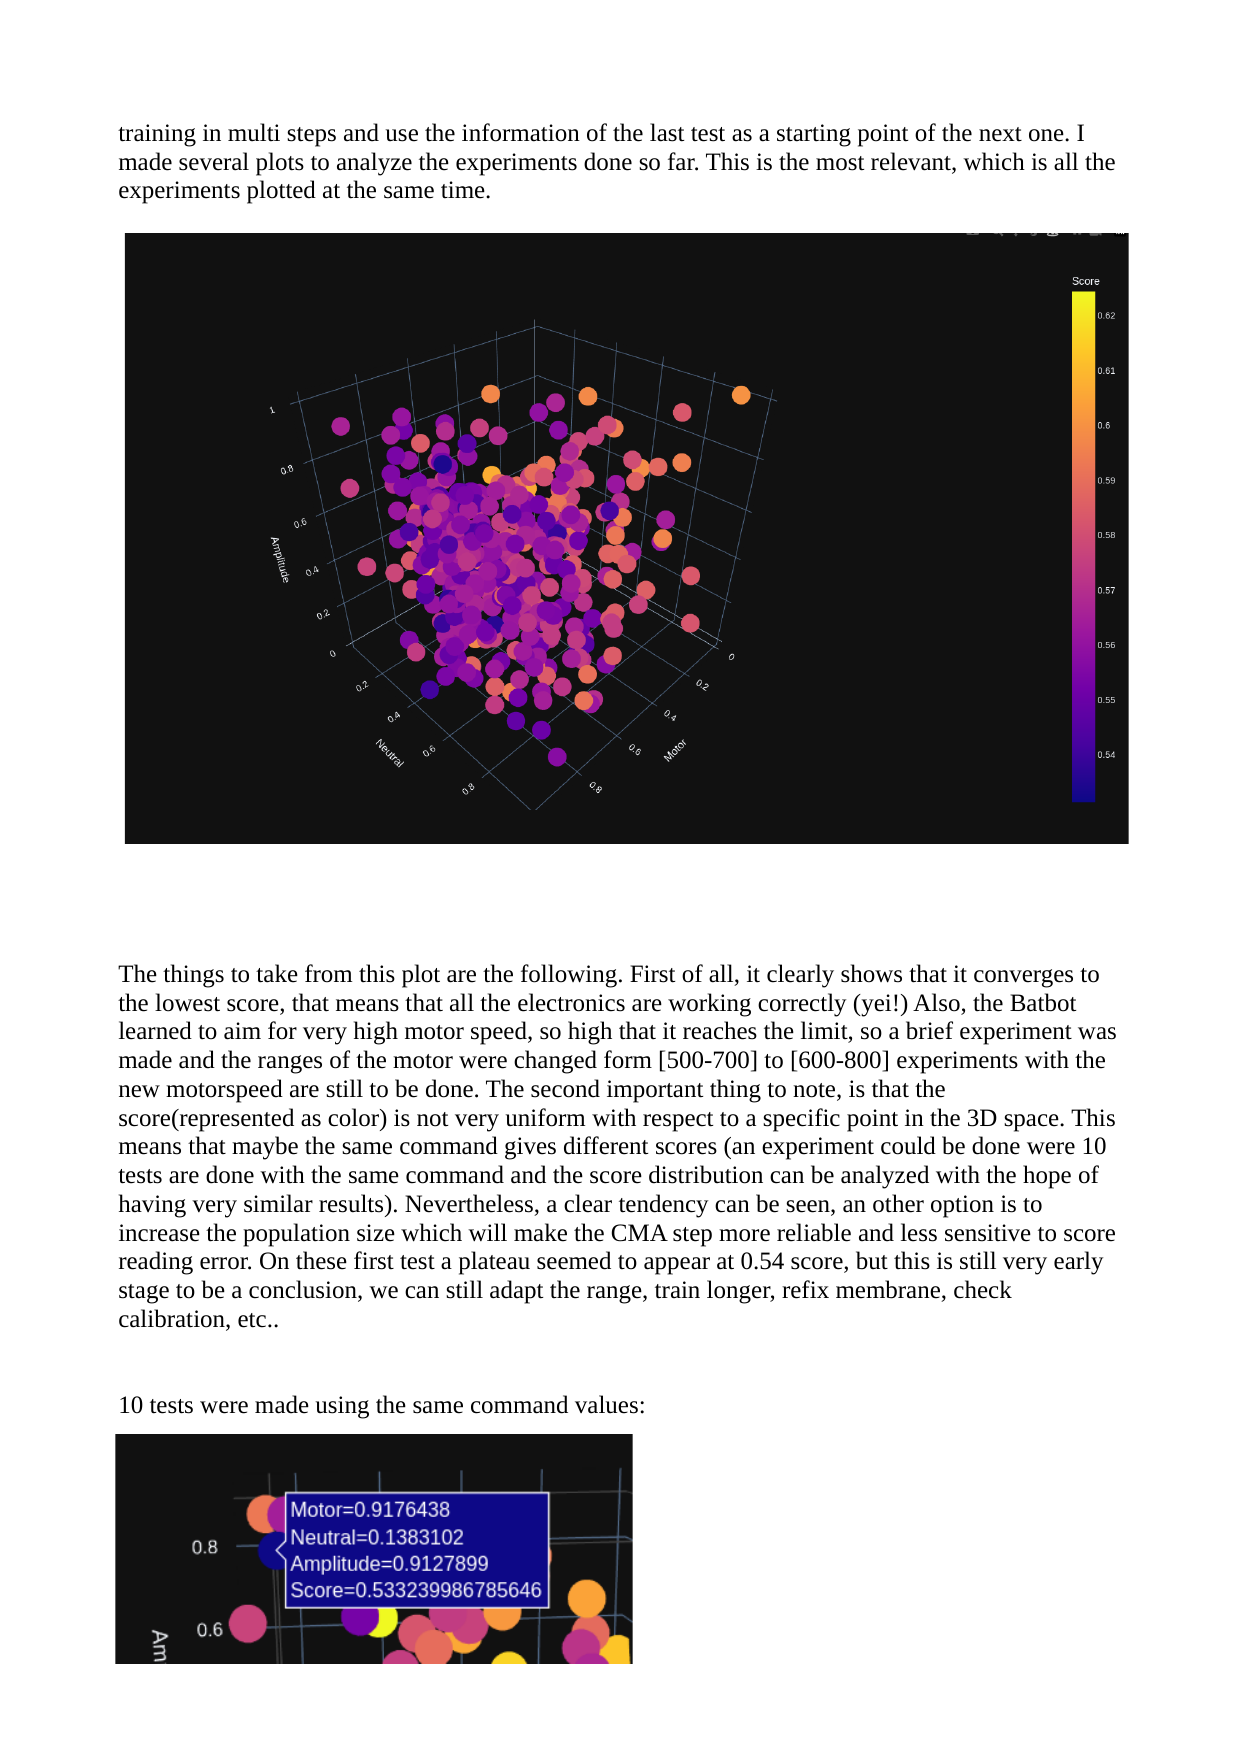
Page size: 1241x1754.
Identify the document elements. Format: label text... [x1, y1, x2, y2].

picture [124, 233, 1129, 844]
picture [115, 1434, 633, 1664]
text training in multi steps and use the information of the last test as a starting point of the next one. I made several plots to analyze the experiments done so far. This is the most relevant, which is all the experiments plotted at the same time. [118, 118, 1122, 204]
text 10 tests were made using the same command values: [118, 1390, 1122, 1419]
text The things to take from this plot are the following. First of all, it clearly shows that it converges to the lowest score, that means that all the electronics are working correctly (yei!) Also, the Batbot learned to aim for very high motor speed, so high that it reaches the limit, so a brief experiment was made and the ranges of the motor were changed form [500-700] to [600-800] experiments with the new motorspeed are still to be done. The second important thing to note, is that the score(represented as color) is not very uniform with respect to a specific point in the 3D space. This means that maybe the same command gives different scores (an experiment could be done were 10 tests are done with the same command and the score distribution can be analyzed with the hope of having very similar results). Nevertheless, a clear tendency can be seen, an other option is to increase the population size which will make the CMA step more reliable and less sensitive to score reading error. On these first test a plateau seemed to appear at 0.54 score, but this is still very early stage to be a conclusion, we can still adapt the range, train longer, refix membrane, check calibration, etc.. [118, 959, 1122, 1333]
